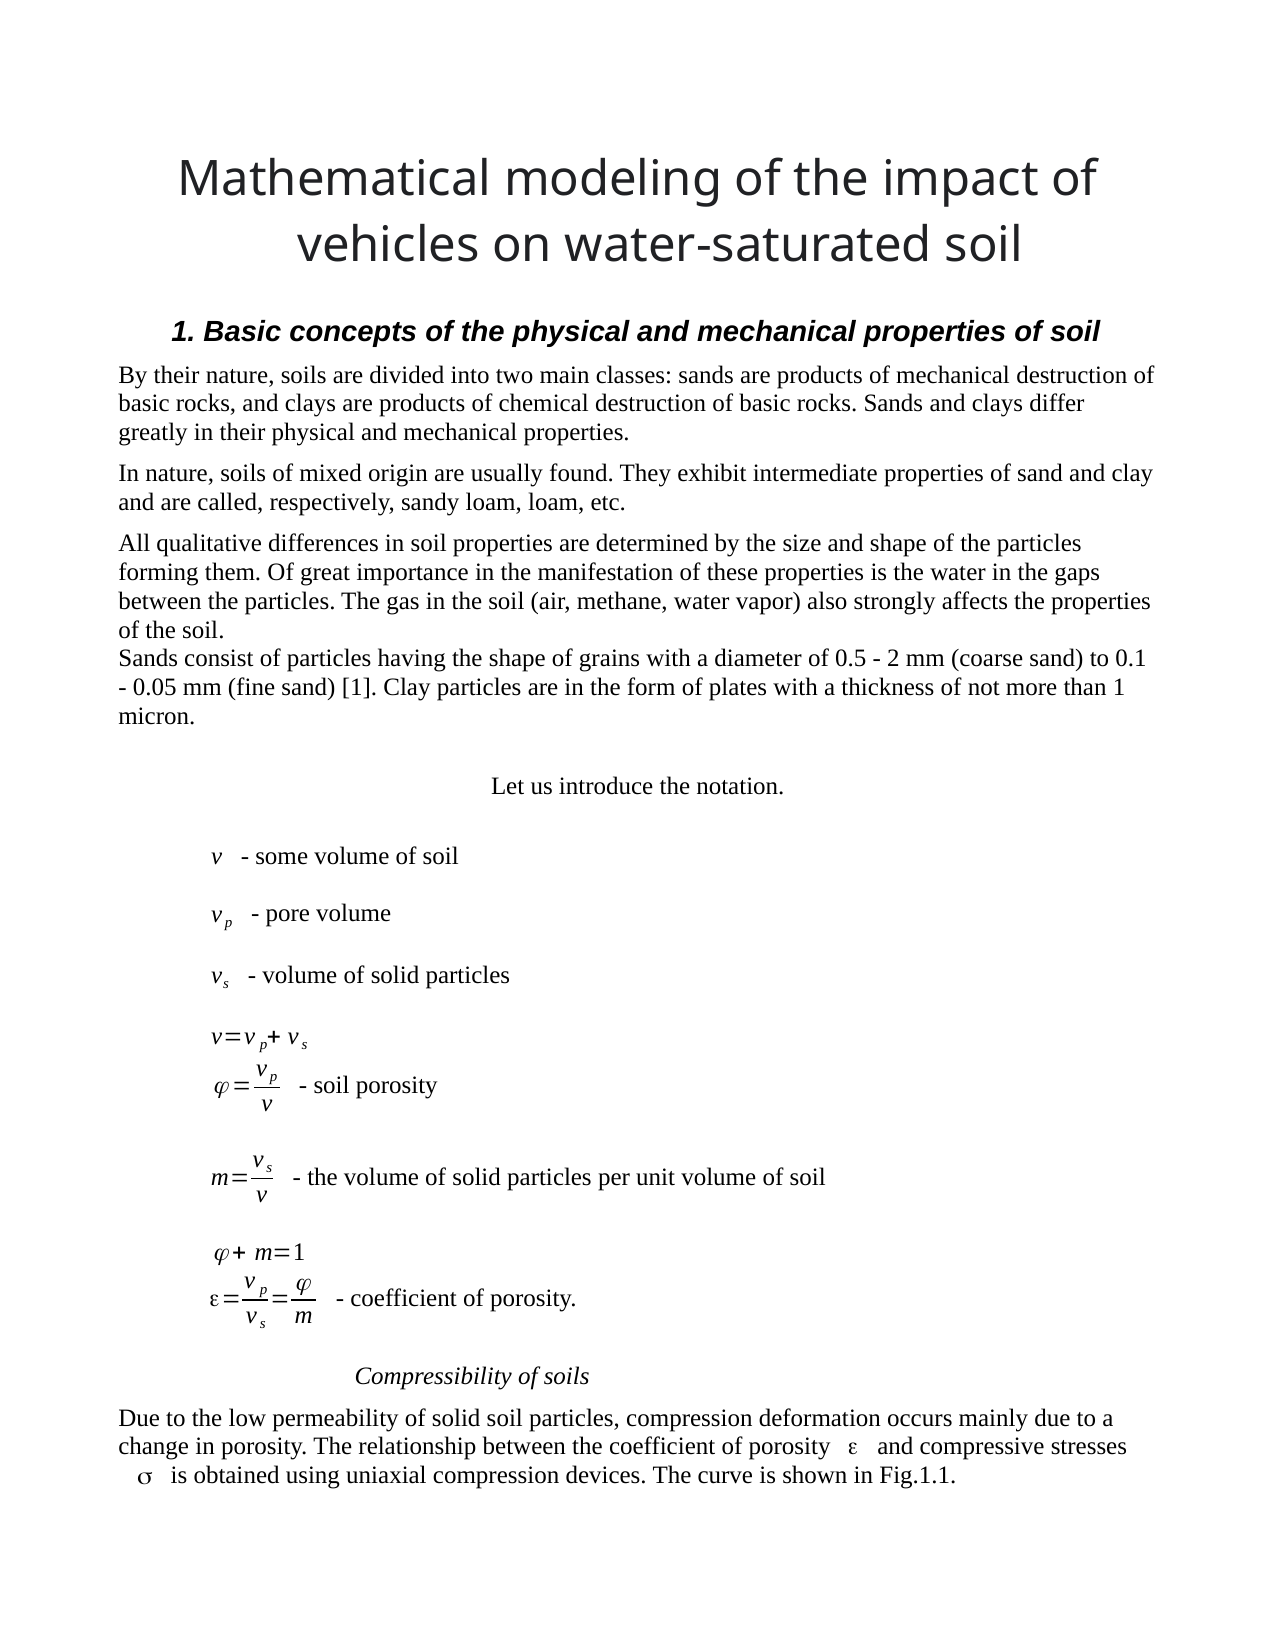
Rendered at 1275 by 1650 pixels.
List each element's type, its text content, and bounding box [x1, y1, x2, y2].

text All qualitative differences in soil properties are determined by the size and shape of the particles forming them. Of great importance in the manifestation of these properties is the water in the gaps between the particles. The gas in the soil (air, methane, water vapor) also strongly affects the properties of the soil. [118, 528, 1157, 643]
text Sands consist of particles having the shape of grains with a diameter of 0.5 - 2 mm (coarse sand) to 0.1 - 0.05 mm (fine sand) [1]. Clay particles are in the form of plates with a thickness of not more than 1 micron. [118, 643, 1157, 730]
subtitle 1. Basic concepts of the physical and mechanical properties of soil [118, 314, 1157, 347]
text - soil porosity [118, 1053, 1157, 1116]
text By their nature, soils are divided into two main classes: sands are products of mechanical destruction of basic rocks, and clays are products of chemical destruction of basic rocks. Sands and clays differ greatly in their physical and mechanical properties. [118, 360, 1157, 446]
text Let us introduce the notation. [118, 771, 1157, 800]
text In nature, soils of mixed origin are usually found. They exhibit intermediate properties of sand and clay and are called, respectively, sandy loam, loam, etc. [118, 458, 1157, 516]
text - pore volume [118, 898, 1157, 931]
text Compressibility of soils [354, 1361, 1157, 1390]
subtitle Mathematical modeling of the impact of vehicles on water-saturated soil [118, 143, 1157, 276]
text - some volume of soil [118, 841, 1157, 870]
text - coefficient of porosity. [118, 1266, 1157, 1333]
text - volume of solid particles [118, 960, 1157, 992]
text - the volume of solid particles per unit volume of soil [118, 1145, 1157, 1208]
text Due to the low permeability of solid soil particles, compression deformation occurs mainly due to a change in porosity. The relationship between the coefficient of porosityand compressive stresses is obtained using uniaxial compression devices. The curve is shown in Fig.1.1. [118, 1403, 1157, 1489]
